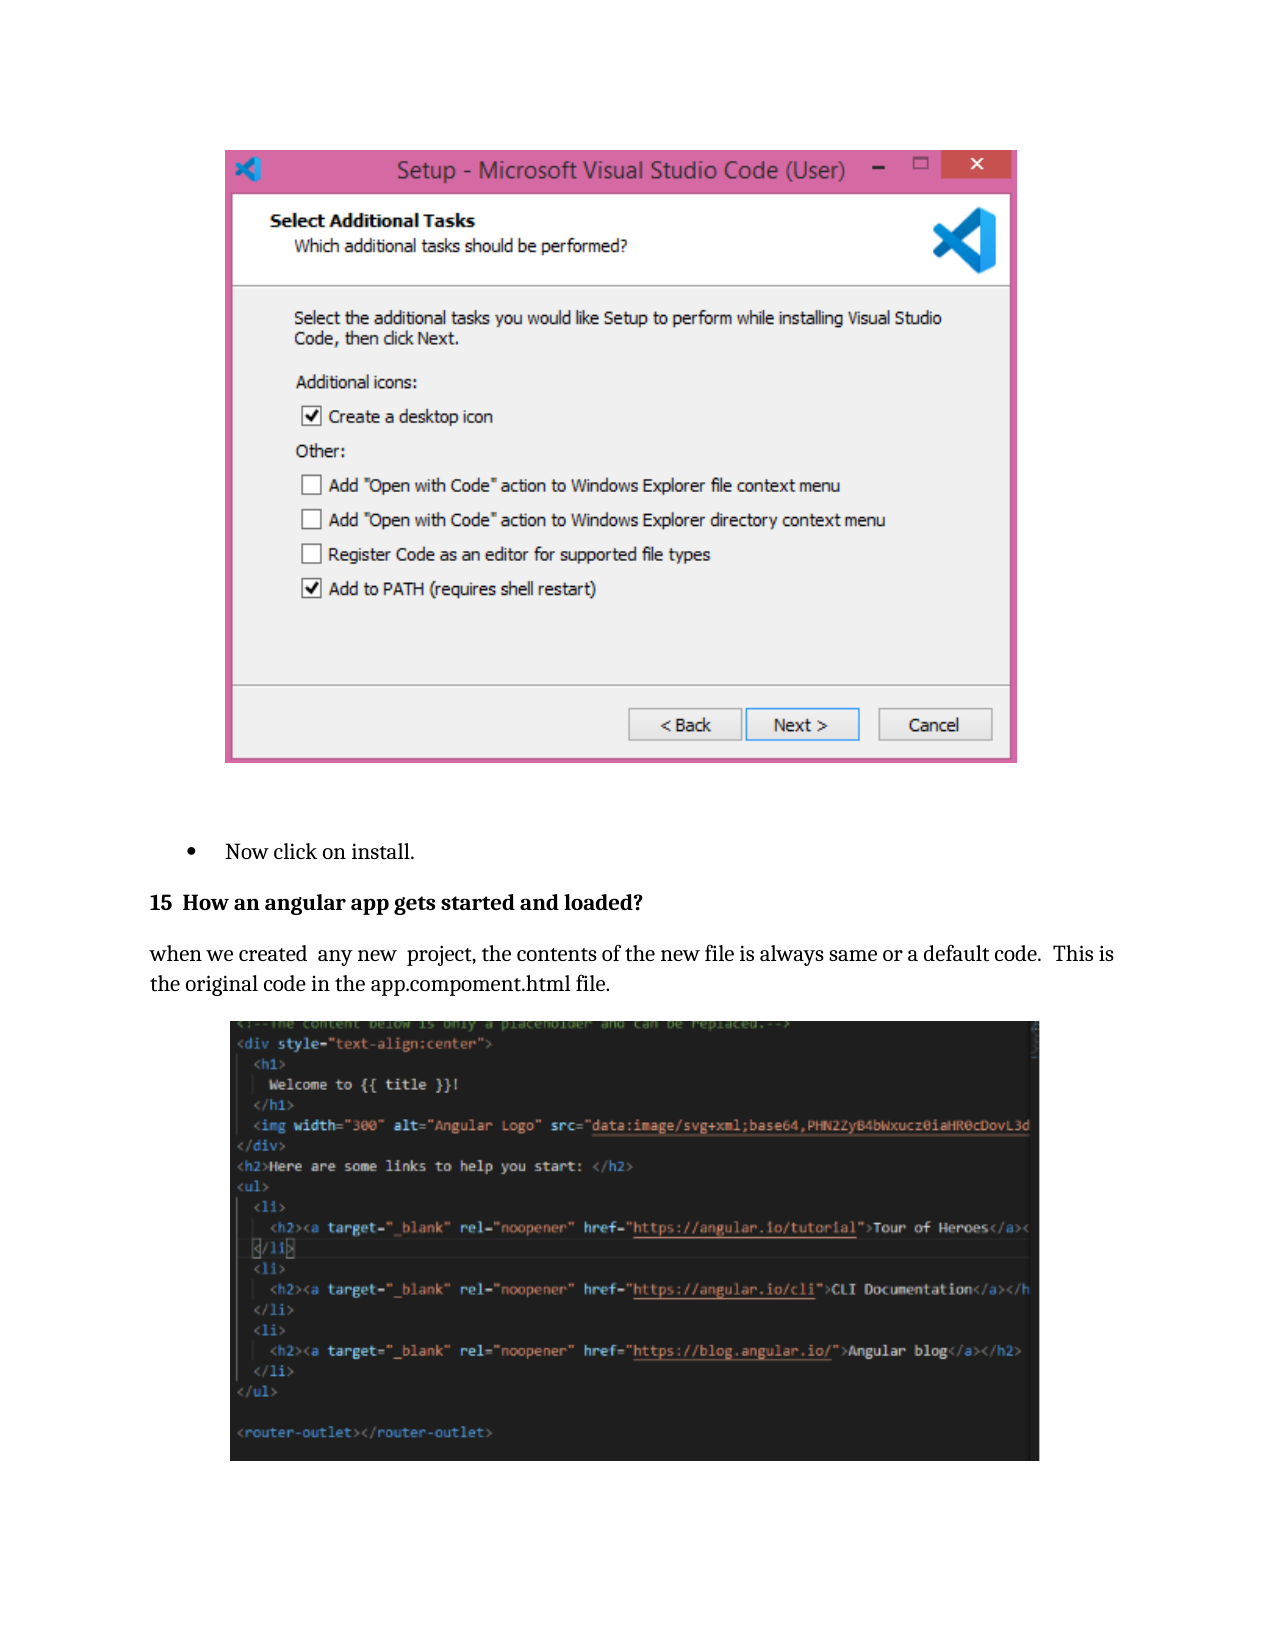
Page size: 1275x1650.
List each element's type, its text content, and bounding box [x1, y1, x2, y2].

subtitle 15 How an angular app gets started and loaded? [150, 889, 1125, 916]
picture [230, 1021, 1040, 1461]
text when we created any new project, the contents of the new file is always same or a default code. This is the original code in the app.compoment.html file. [150, 941, 1125, 997]
list Now click on install. [187, 838, 1125, 865]
picture [225, 150, 1018, 763]
